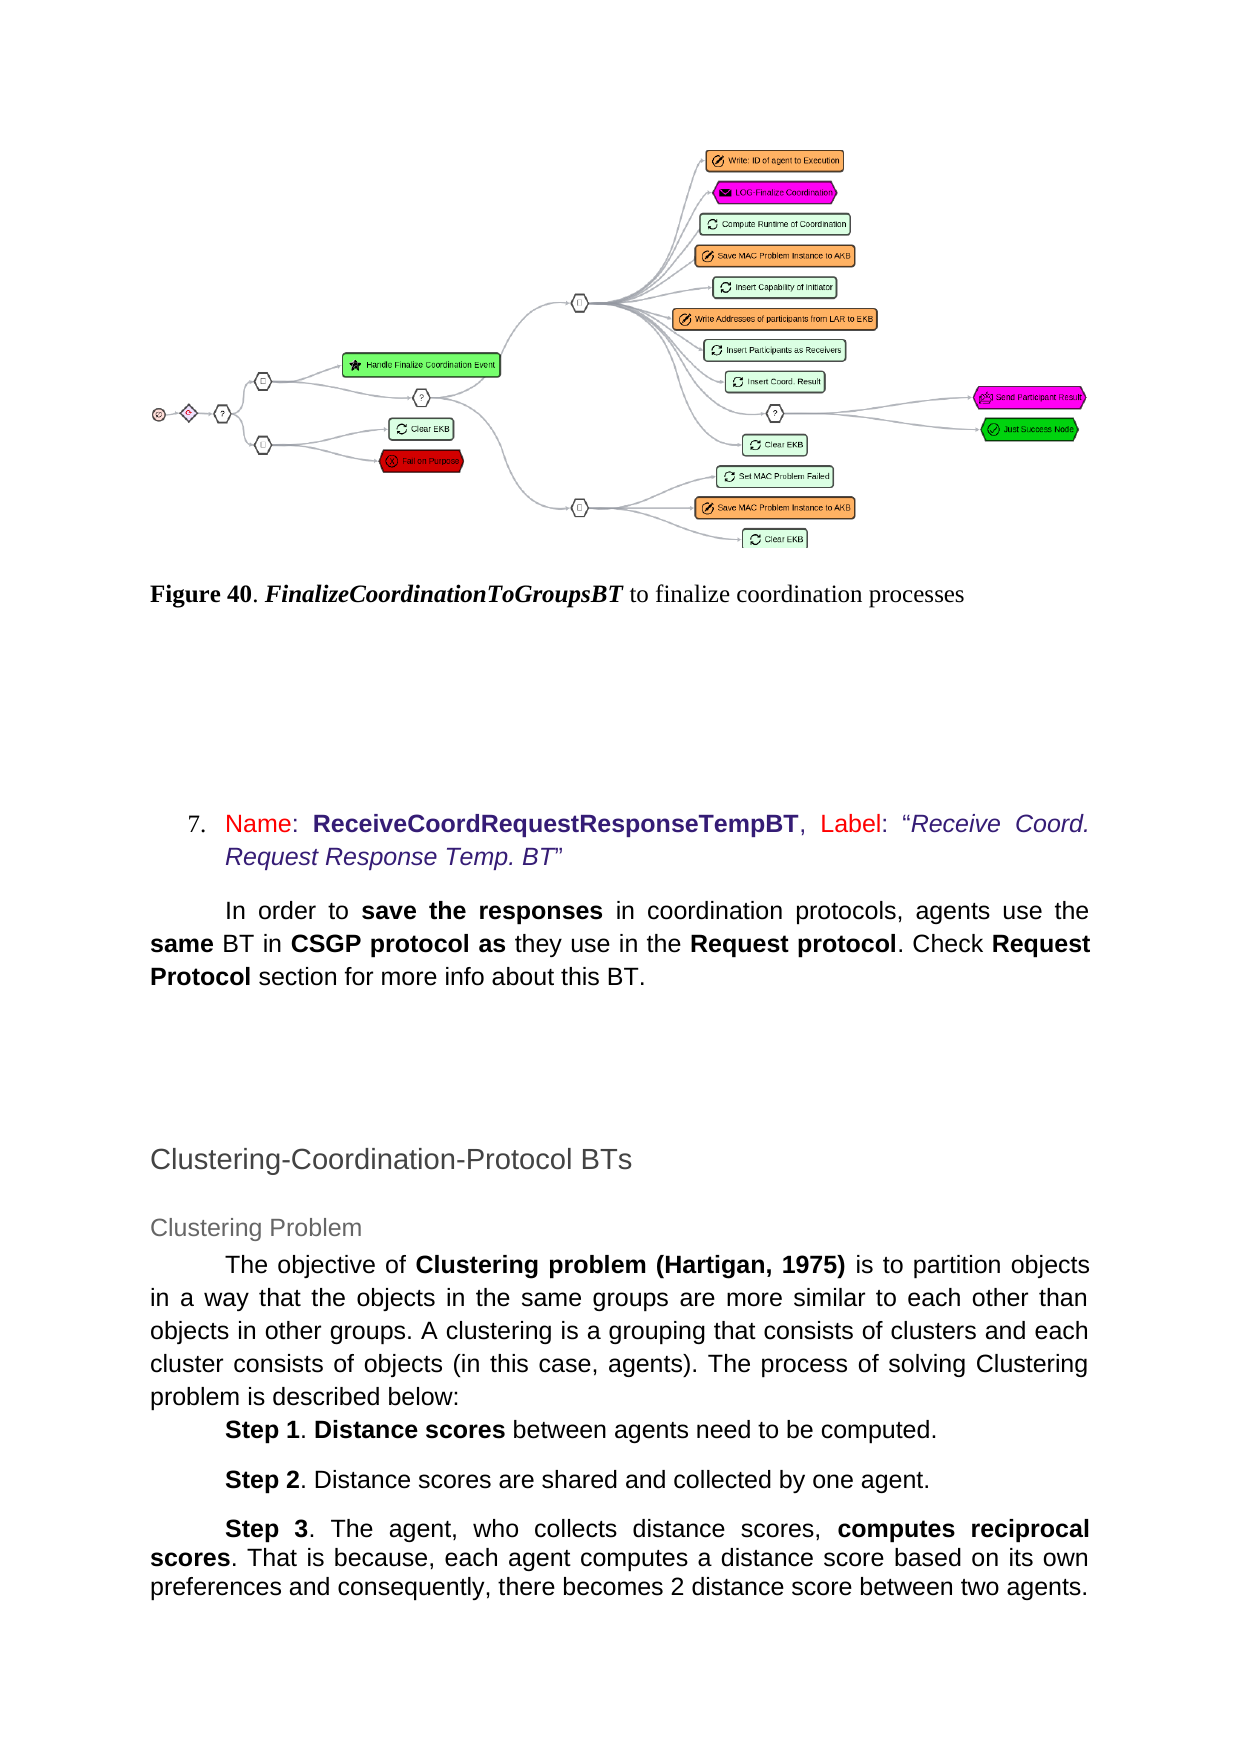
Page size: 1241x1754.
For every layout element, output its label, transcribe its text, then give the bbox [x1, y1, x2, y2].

text Step 1. Distance scores between agents need to be computed. [150, 1415, 1090, 1444]
list Name: ReceiveCoordRequestResponseTempBT, Label: “Receive Coord. Request Response Temp. BT” [187, 809, 1090, 871]
text Step 2. Distance scores are shared and collected by one agent. [150, 1464, 1090, 1493]
text Figure 40. FinalizeCoordinationToGroupsBT to finalize coordination processes [150, 579, 1090, 608]
text The objective of Clustering problem (Hartigan, 1975) is to partition objects in a way that the objects in the same groups are more similar to each other than objects in other groups. A clustering is a grouping that consists of clusters and each cluster consists of objects (in this case, agents). The process of solving Clustering problem is described below: [150, 1250, 1090, 1411]
picture [150, 150, 1091, 548]
text In order to save the responses in coordination protocols, agents use the same BT in CSGP protocol as they use in the Request protocol. Check Request Protocol section for more info about this BT. [150, 896, 1090, 991]
text Step 3. The agent, who collects distance scores, computes reciprocal scores. That is because, each agent computes a distance score based on its own preferences and consequently, there becomes 2 distance score between two agents. [150, 1514, 1090, 1600]
subtitle Clustering Problem [150, 1213, 1090, 1242]
subtitle Clustering-Coordination-Protocol BTs [150, 1142, 1090, 1175]
